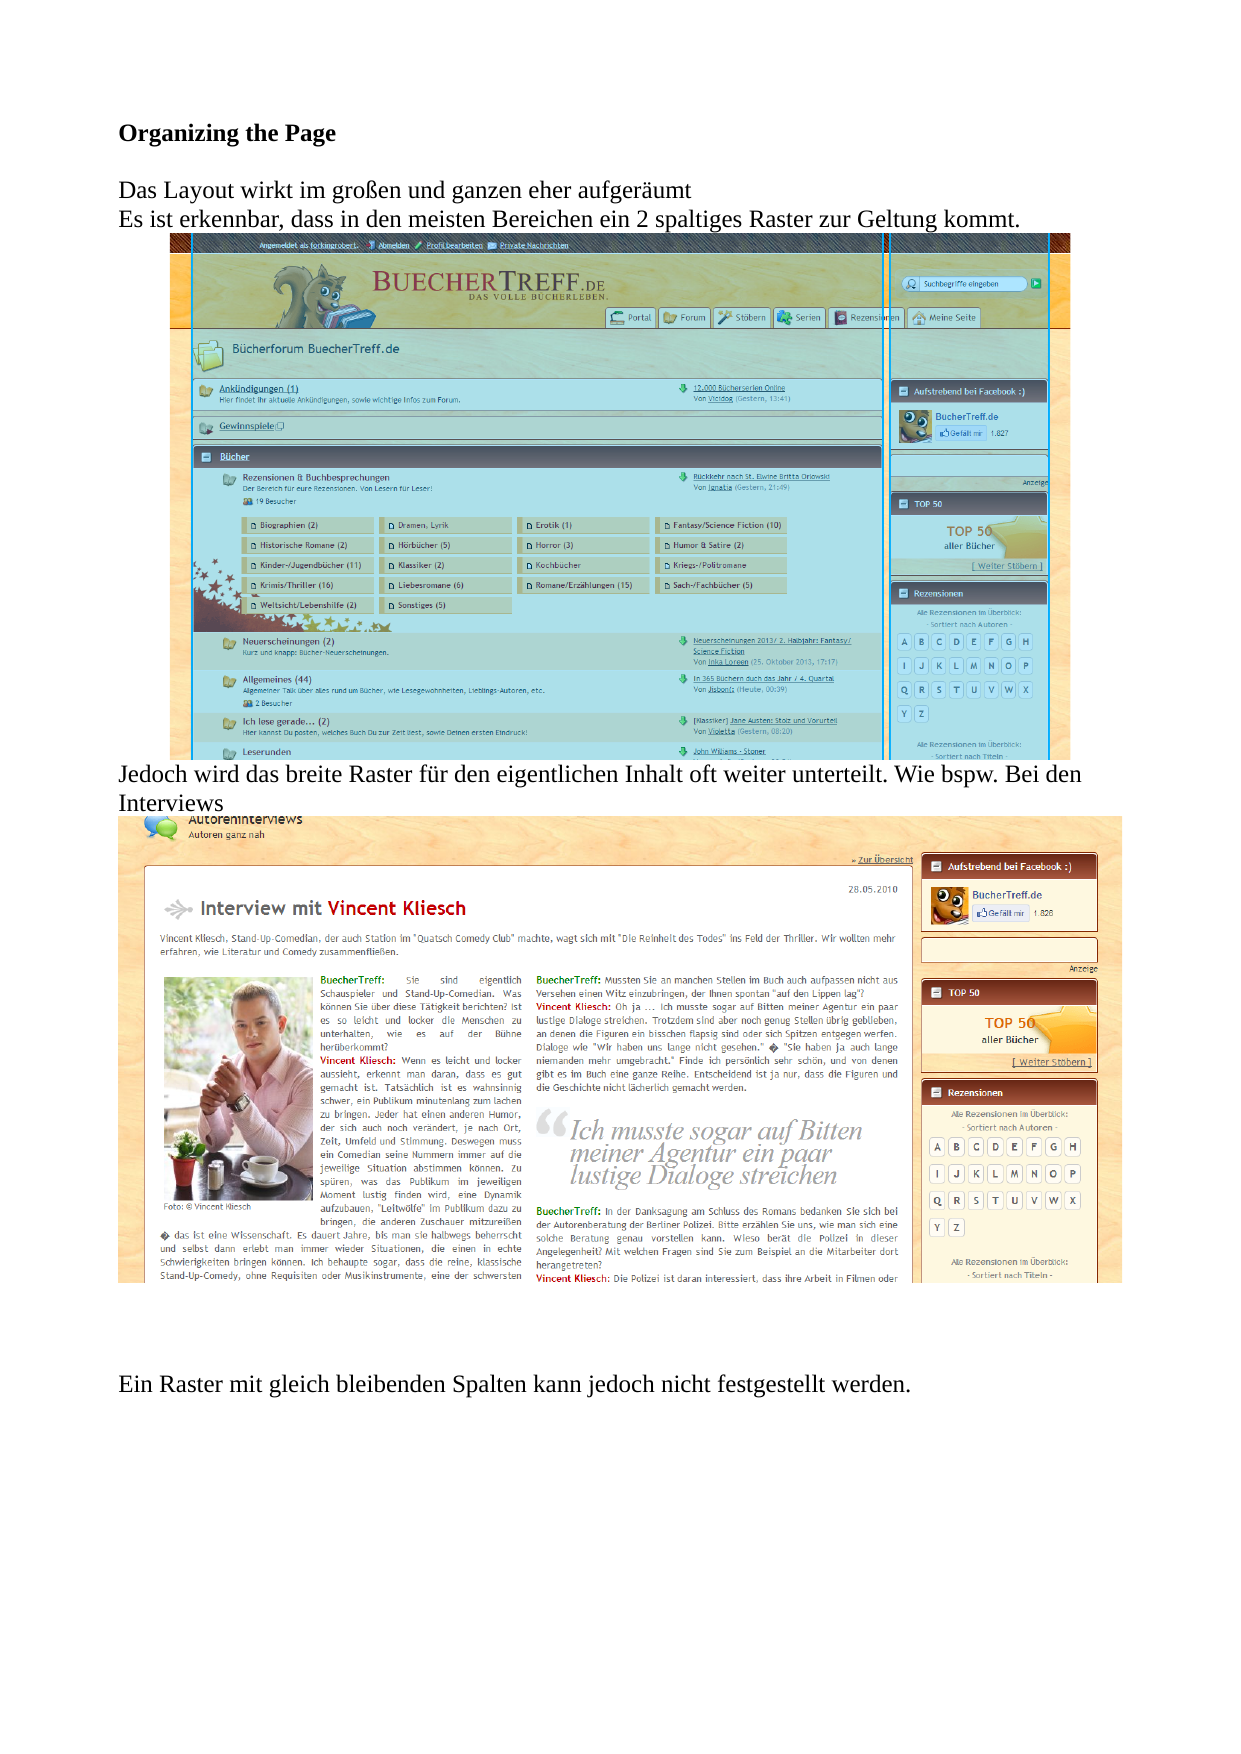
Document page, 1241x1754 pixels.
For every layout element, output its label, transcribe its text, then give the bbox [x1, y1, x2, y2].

text Jedoch wird das breite Raster für den eigentlichen Inhalt oft weiter unterteilt. Wie bspw. Bei den Interviews [118, 233, 1122, 816]
text Das Layout wirkt im großen und ganzen eher aufgeräumt [118, 176, 1122, 204]
picture [118, 816, 1123, 1283]
text Organizing the Page [118, 118, 1122, 147]
text Ein Raster mit gleich bleibenden Spalten kann jedoch nicht festgestellt werden. [118, 1369, 1122, 1398]
text Es ist erkennbar, dass in den meisten Bereichen ein 2 spaltiges Raster zur Geltung kommt. [118, 204, 1122, 233]
